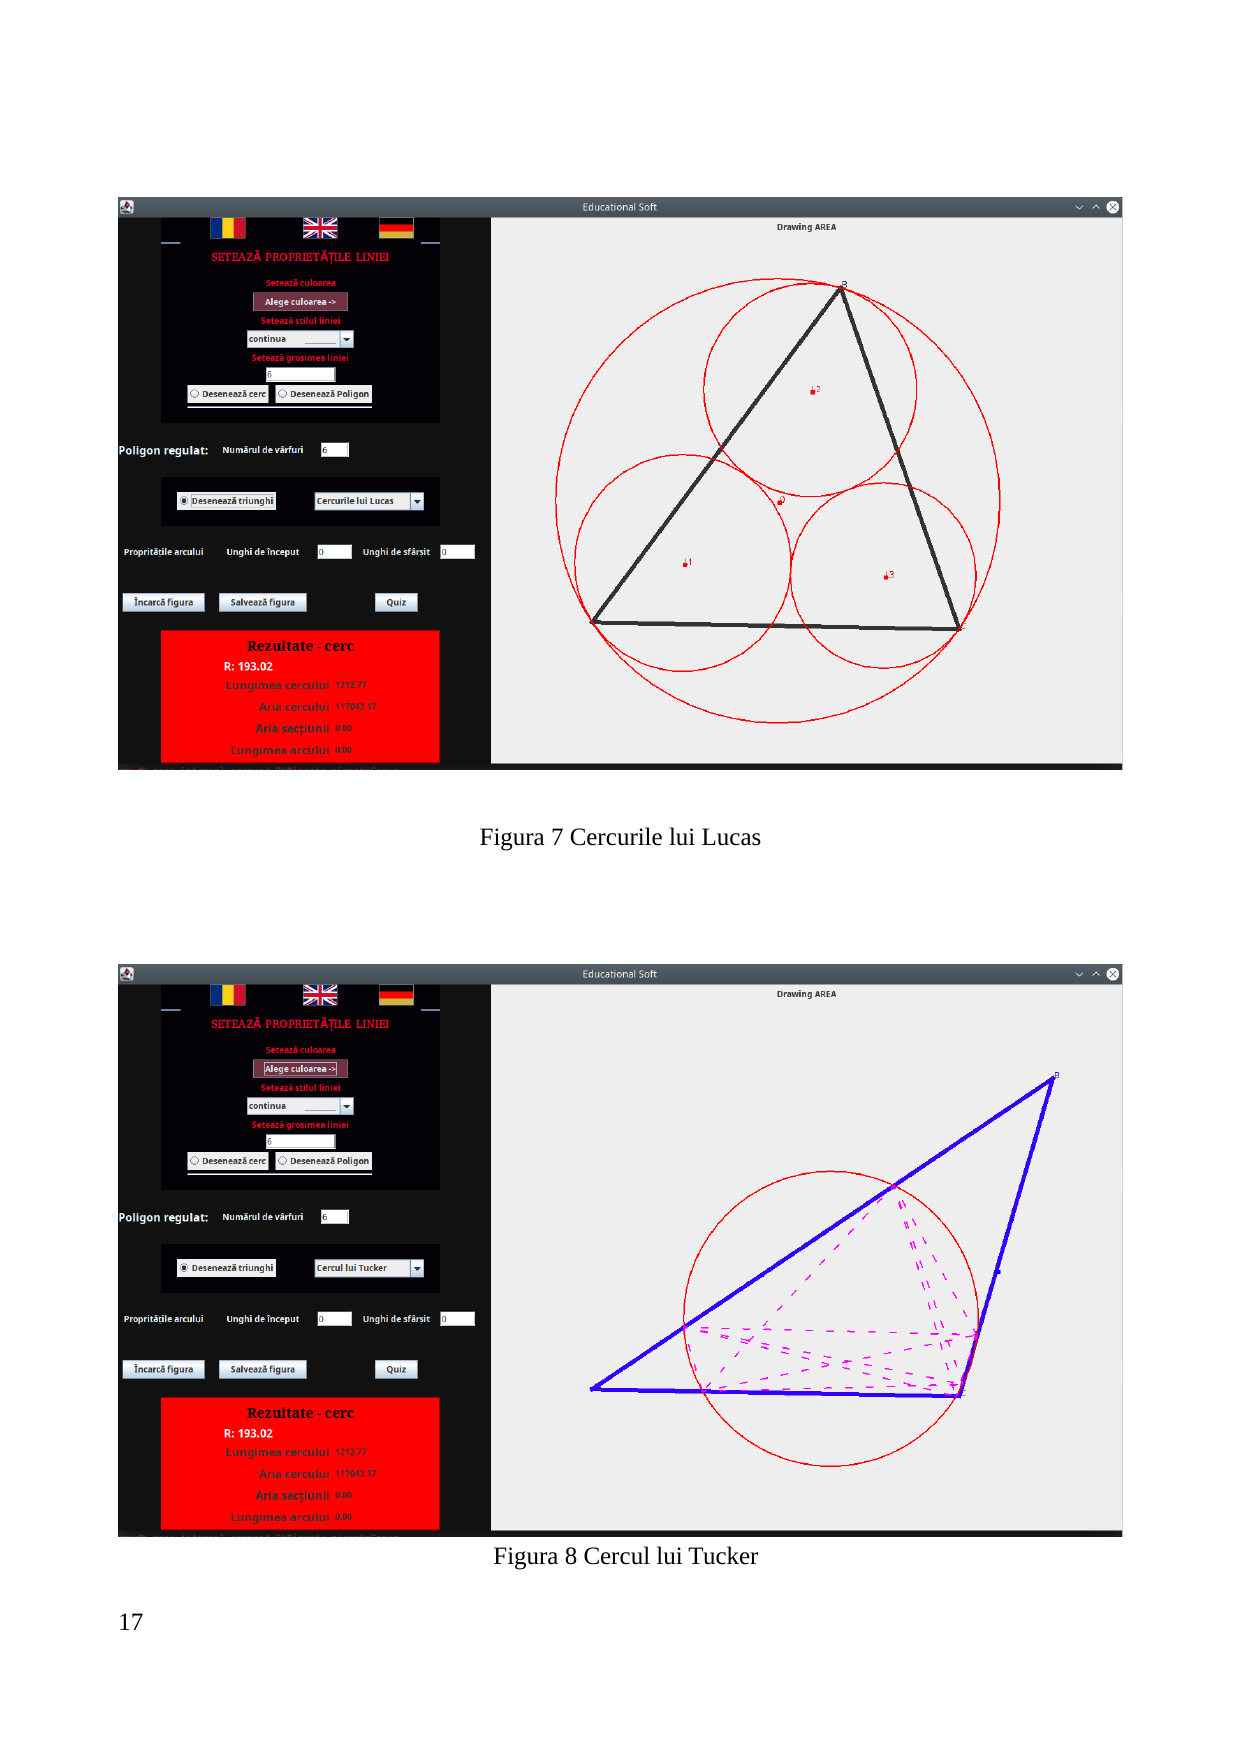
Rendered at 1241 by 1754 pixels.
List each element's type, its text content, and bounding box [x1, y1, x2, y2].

picture [118, 197, 1123, 770]
text Figura 7 Cercurile lui Lucas [118, 822, 1122, 850]
picture [118, 964, 1123, 1537]
text Figura 8 Cercul lui Tucker [118, 1537, 1122, 1569]
